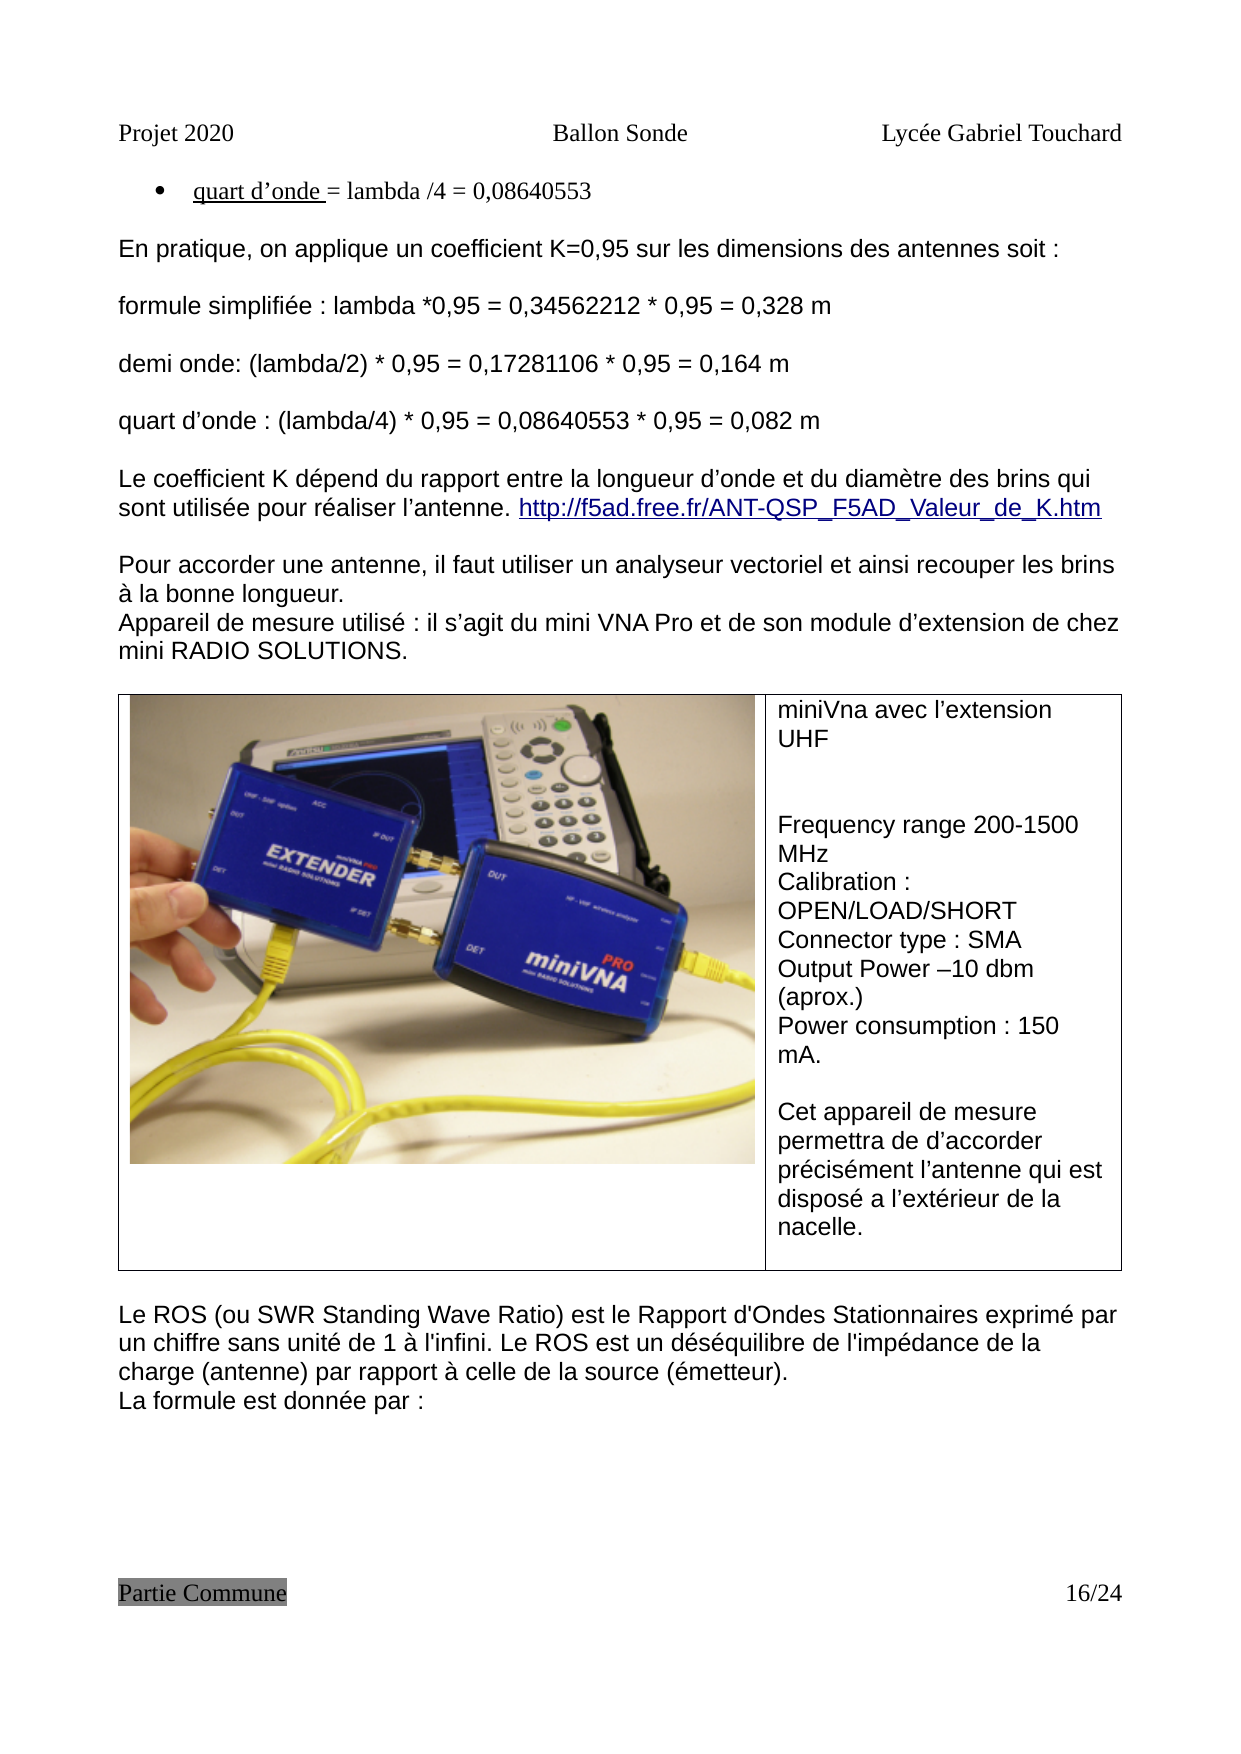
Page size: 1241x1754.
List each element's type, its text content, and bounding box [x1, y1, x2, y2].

picture [129, 695, 755, 1164]
text formule simplifiée : lambda *0,95 = 0,34562212 * 0,95 = 0,328 m [118, 291, 1122, 320]
text Pour accorder une antenne, il faut utiliser un analyseur vectoriel et ainsi recouper les brins à la bonne longueur. [118, 550, 1122, 608]
list quart d’onde = lambda /4 = 0,08640553 [156, 176, 1122, 205]
text quart d’onde : (lambda/4) * 0,95 = 0,08640553 * 0,95 = 0,082 m [118, 406, 1122, 435]
text La formule est donnée par : [118, 1386, 1122, 1415]
text En pratique, on applique un coefficient K=0,95 sur les dimensions des antennes soit : [118, 234, 1122, 263]
text Appareil de mesure utilisé : il s’agit du mini VNA Pro et de son module d’extension de chez mini RADIO SOLUTIONS. [118, 608, 1122, 665]
text Le coefficient K dépend du rapport entre la longueur d’onde et du diamètre des brins qui sont utilisée pour réaliser l’antenne. http://f5ad.free.fr/ANT-QSP_F5AD_Valeur_de_K.htm [118, 464, 1122, 521]
text Le ROS (ou SWR Standing Wave Ratio) est le Rapport d'Ondes Stationnaires exprimé par un chiffre sans unité de 1 à l'infini. Le ROS est un déséquilibre de l'impédance de la charge (antenne) par rapport à celle de la source (émetteur). [118, 1300, 1122, 1386]
text demi onde: (lambda/2) * 0,95 = 0,17281106 * 0,95 = 0,164 m [118, 349, 1122, 378]
table_header miniVna avec l’extension UHF Frequency range 200-1500 MHz Calibration : OPEN/LOAD/SHORT Connector type : SMA Output Power –10 dbm (aprox.) Power consumption : 150 mA. Cet appareil de mesure permettra de d’accorder précisément l’antenne qui est disposé a l’extérieur de la nacelle. [766, 695, 1121, 1270]
table_header [119, 695, 765, 1270]
